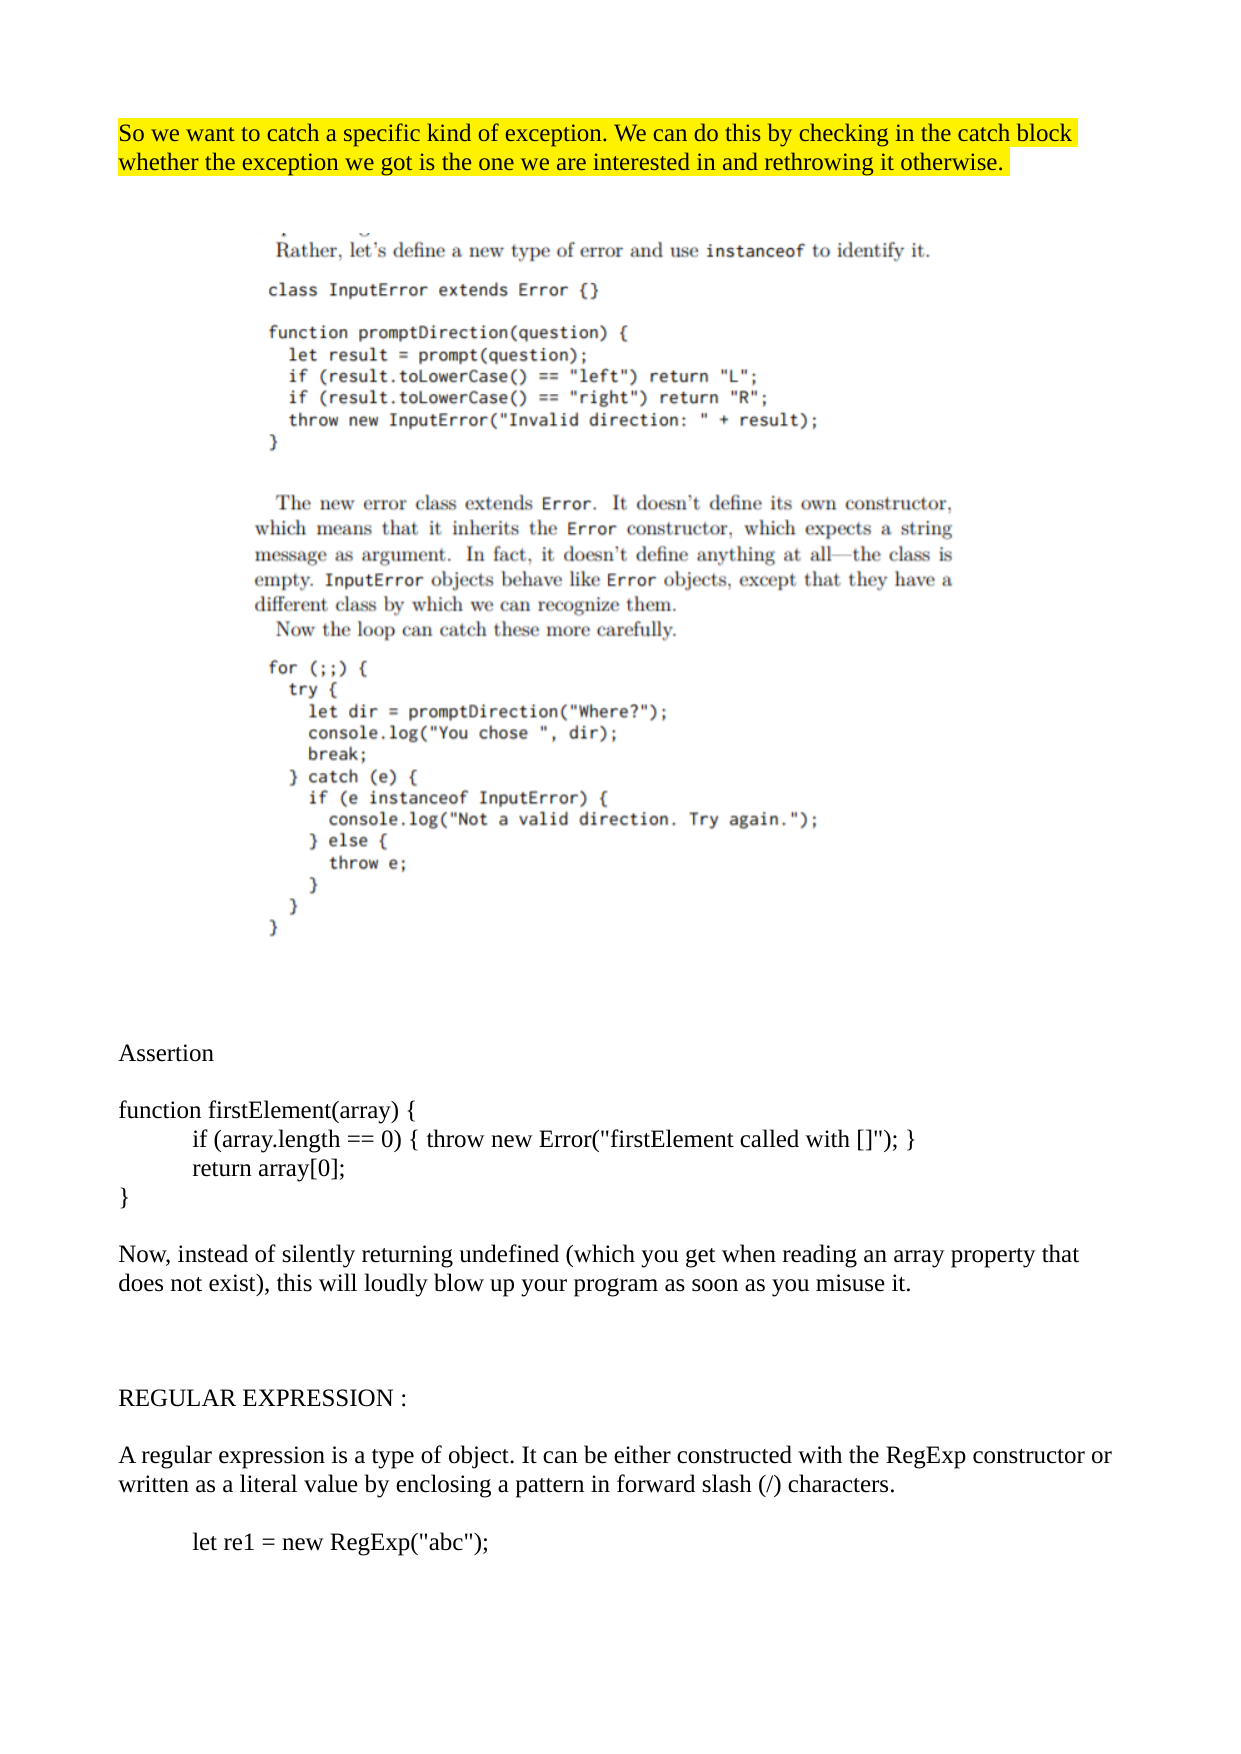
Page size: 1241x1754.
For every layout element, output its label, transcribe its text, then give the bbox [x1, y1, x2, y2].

text } [118, 1182, 1122, 1211]
text A regular expression is a type of object. It can be either constructed with the RegExp constructor or written as a literal value by enclosing a pattern in forward slash (/) characters. [118, 1441, 1122, 1498]
text Assertion [118, 1038, 1122, 1067]
picture [238, 233, 1002, 947]
text Now, instead of silently returning undefined (which you get when reading an array property that does not exist), this will loudly blow up your program as soon as you misuse it. [118, 1239, 1122, 1297]
text So we want to catch a specific kind of exception. We can do this by checking in the catch block whether the exception we got is the one we are interested in and rethrowing it otherwise. [118, 118, 1122, 176]
text if (array.length == 0) { throw new Error("firstElement called with []"); } [118, 1124, 1122, 1153]
text return array[0]; [118, 1153, 1122, 1182]
text function firstElement(array) { [118, 1096, 1122, 1124]
text REGULAR EXPRESSION : [118, 1383, 1122, 1412]
text let re1 = new RegExp("abc"); [118, 1527, 1122, 1556]
